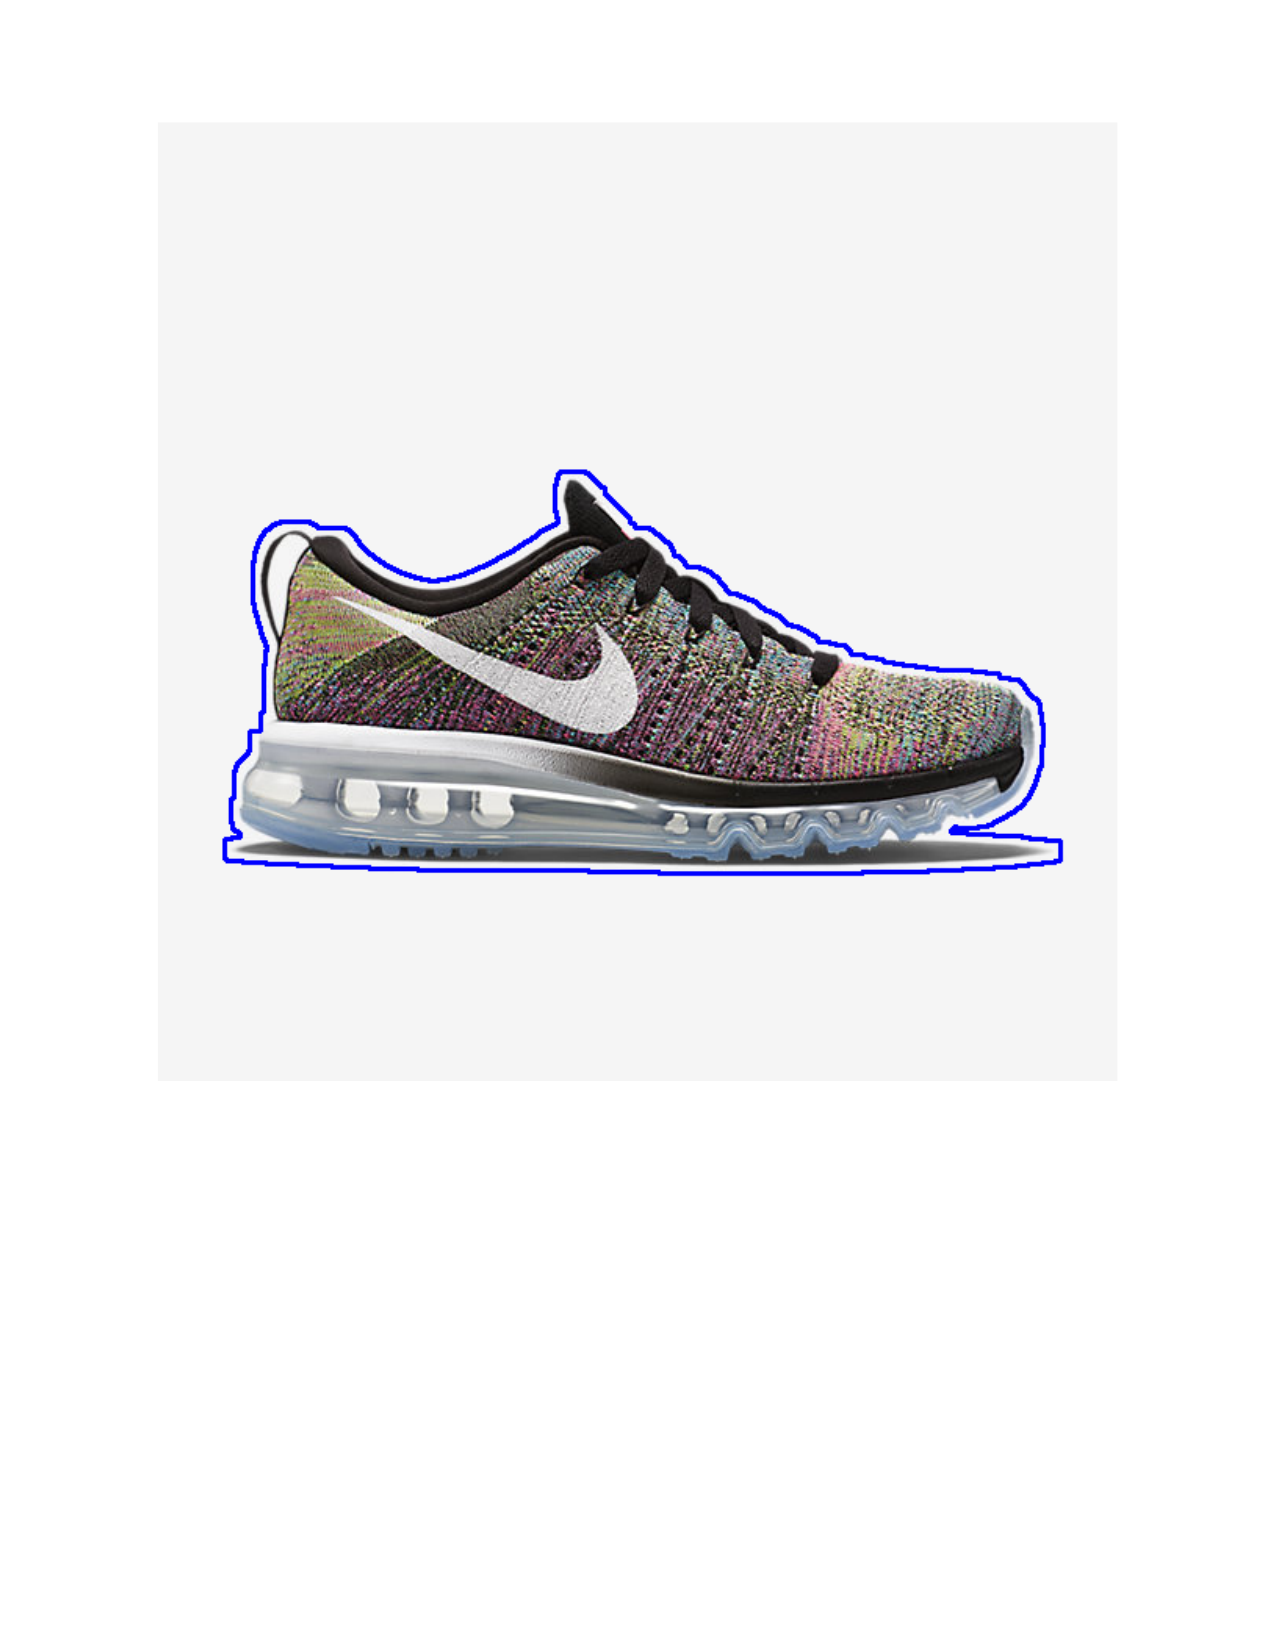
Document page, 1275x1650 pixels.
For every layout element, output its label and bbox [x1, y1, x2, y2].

picture [157, 118, 1118, 1081]
